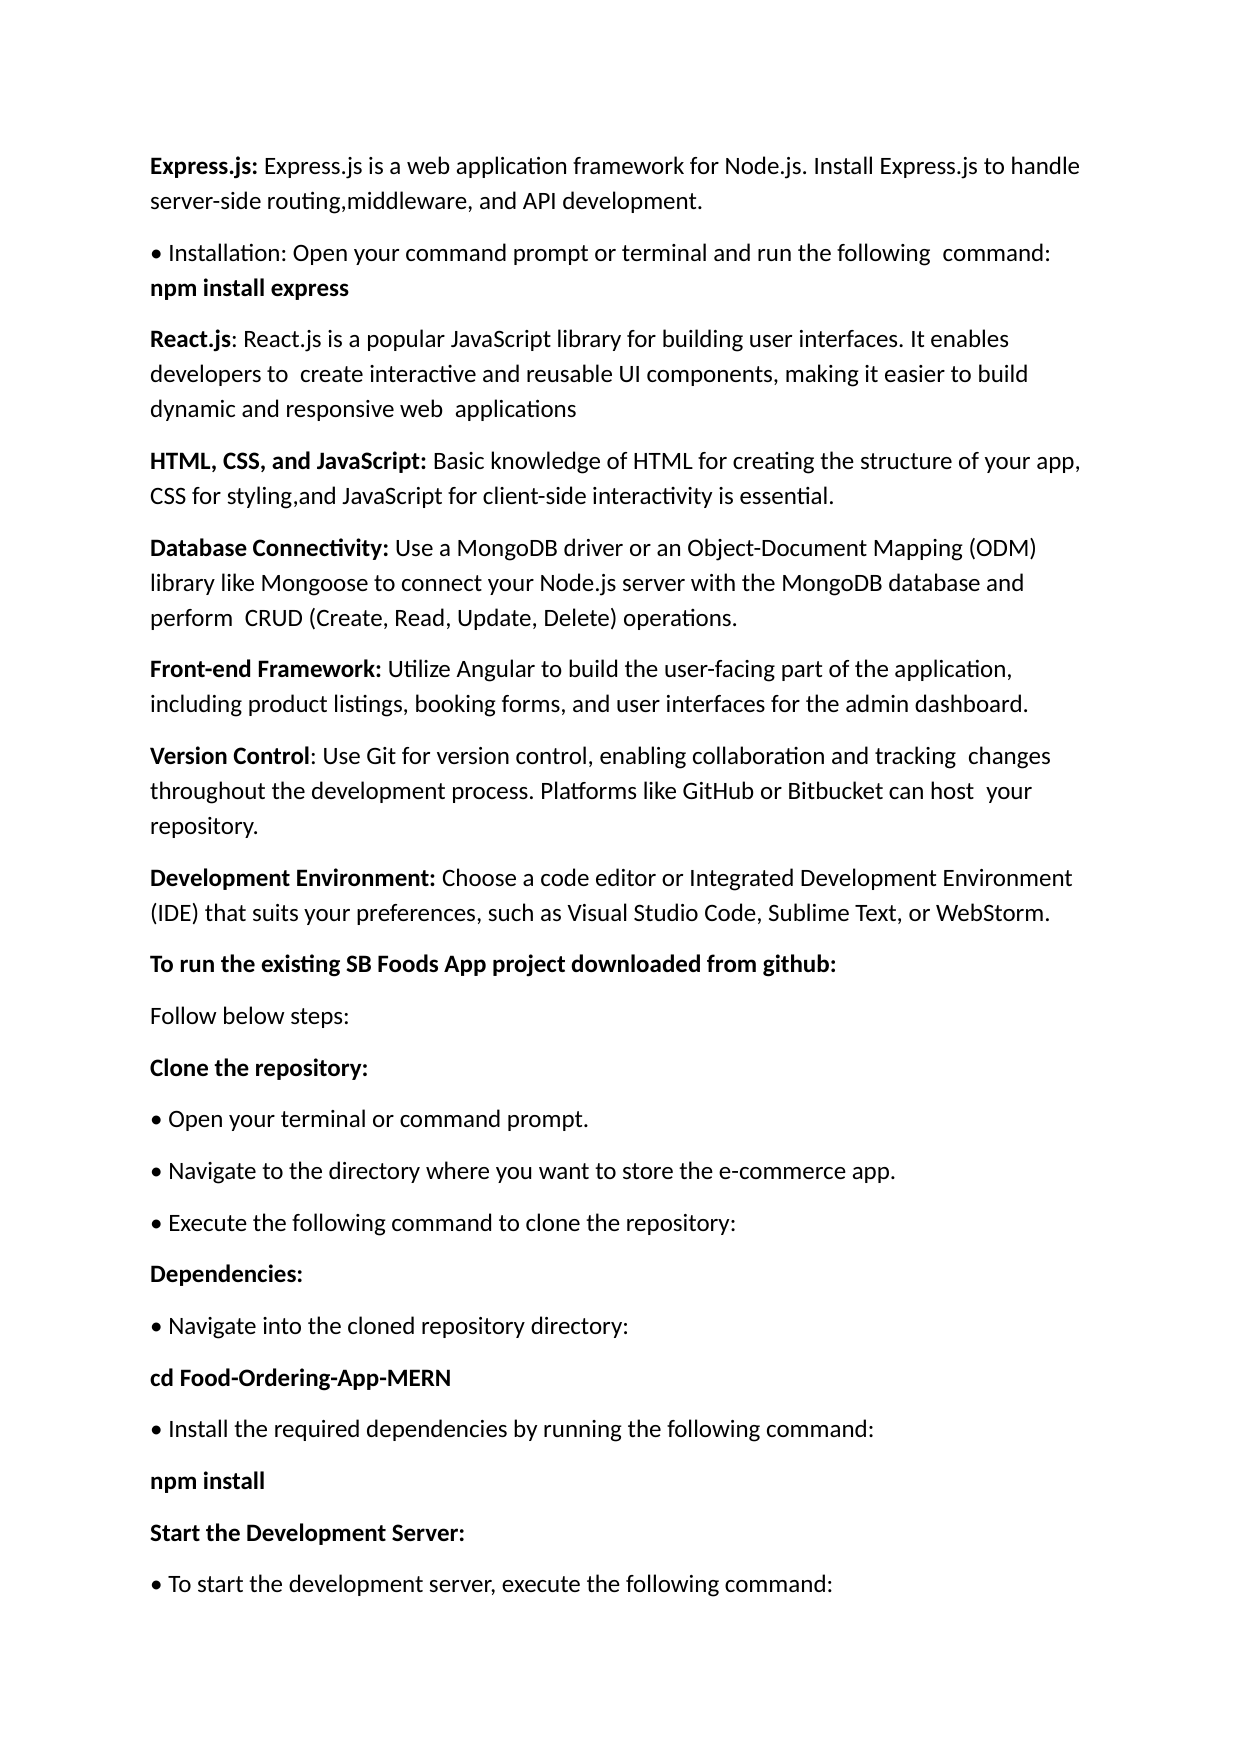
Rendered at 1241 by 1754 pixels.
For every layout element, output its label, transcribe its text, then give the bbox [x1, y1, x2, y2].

text Clone the repository: [150, 1052, 1090, 1082]
text Front-end Framework: Utilize Angular to build the user-facing part of the application, including product listings, booking forms, and user interfaces for the admin dashboard. [150, 653, 1090, 719]
text • Install the required dependencies by running the following command: [150, 1413, 1090, 1444]
text • Execute the following command to clone the repository: [150, 1207, 1090, 1237]
text To run the existing SB Foods App project downloaded from github: [150, 948, 1090, 979]
text • Navigate to the directory where you want to store the e-commerce app. [150, 1155, 1090, 1186]
text Follow below steps: [150, 1000, 1090, 1031]
text Version Control: Use Git for version control, enabling collaboration and tracking changes throughout the development process. Platforms like GitHub or Bitbucket can host your repository. [150, 740, 1090, 841]
text HTML, CSS, and JavaScript: Basic knowledge of HTML for creating the structure of your app, CSS for styling,and JavaScript for client-side interactivity is essential. [150, 445, 1090, 511]
text Express.js: Express.js is a web application framework for Node.js. Install Express.js to handle server-side routing,middleware, and API development. [150, 150, 1090, 216]
text Dependencies: [150, 1258, 1090, 1289]
text npm install [150, 1465, 1090, 1496]
text Development Environment: Choose a code editor or Integrated Development Environment (IDE) that suits your preferences, such as Visual Studio Code, Sublime Text, or WebStorm. [150, 862, 1090, 927]
text • Open your terminal or command prompt. [150, 1103, 1090, 1134]
text • Installation: Open your command prompt or terminal and run the following command: npm install express [150, 237, 1090, 302]
text Database Connectivity: Use a MongoDB driver or an Object-Document Mapping (ODM) library like Mongoose to connect your Node.js server with the MongoDB database and perform CRUD (Create, Read, Update, Delete) operations. [150, 532, 1090, 632]
text React.js: React.js is a popular JavaScript library for building user interfaces. It enables developers to create interactive and reusable UI components, making it easier to build dynamic and responsive web applications [150, 323, 1090, 424]
text Start the Development Server: [150, 1517, 1090, 1547]
text • To start the development server, execute the following command: [150, 1568, 1090, 1599]
text • Navigate into the cloned repository directory: [150, 1310, 1090, 1341]
text cd Food-Ordering-App-MERN [150, 1362, 1090, 1392]
